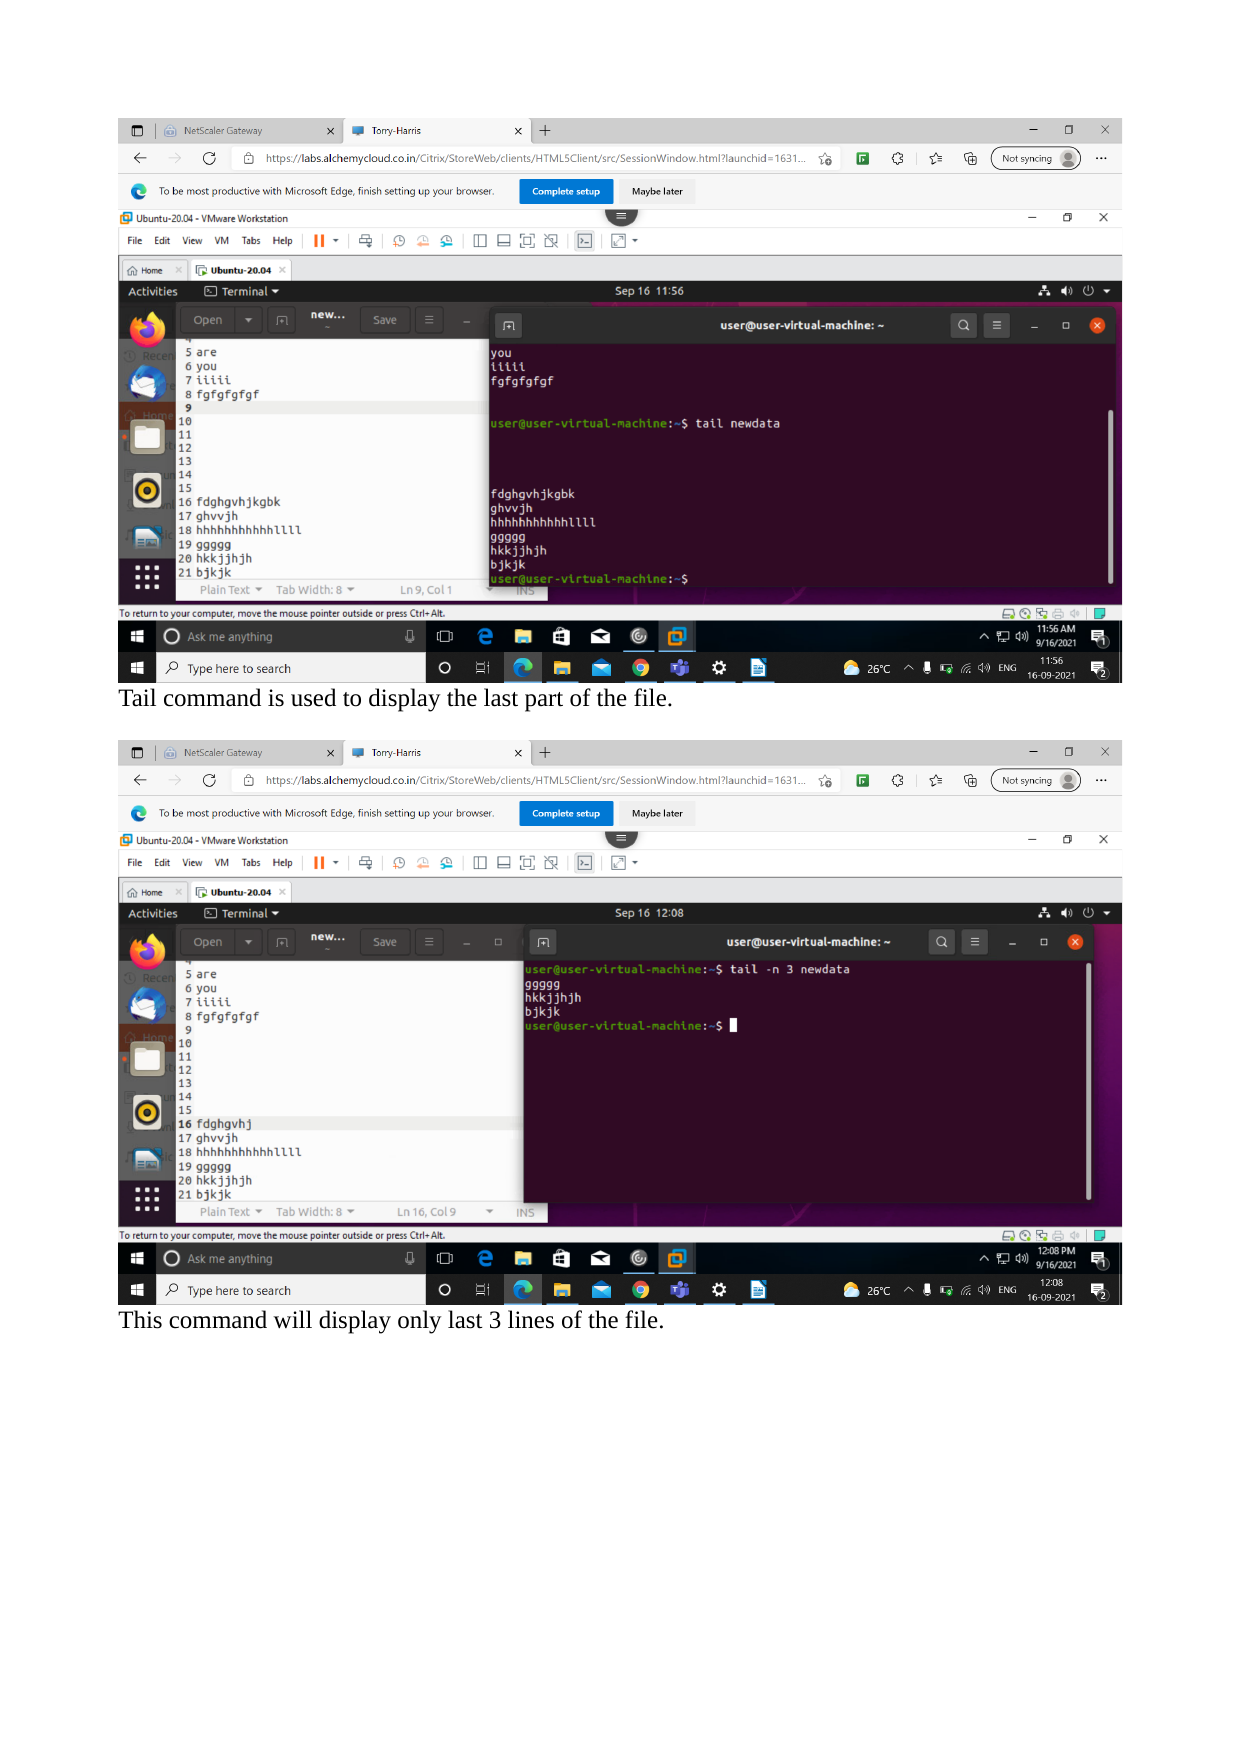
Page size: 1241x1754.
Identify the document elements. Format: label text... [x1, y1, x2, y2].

text Tail command is used to display the last part of the file. [118, 683, 1122, 712]
text This command will display only last 3 lines of the file. [118, 1305, 1122, 1334]
picture [118, 118, 1123, 683]
picture [118, 740, 1123, 1305]
